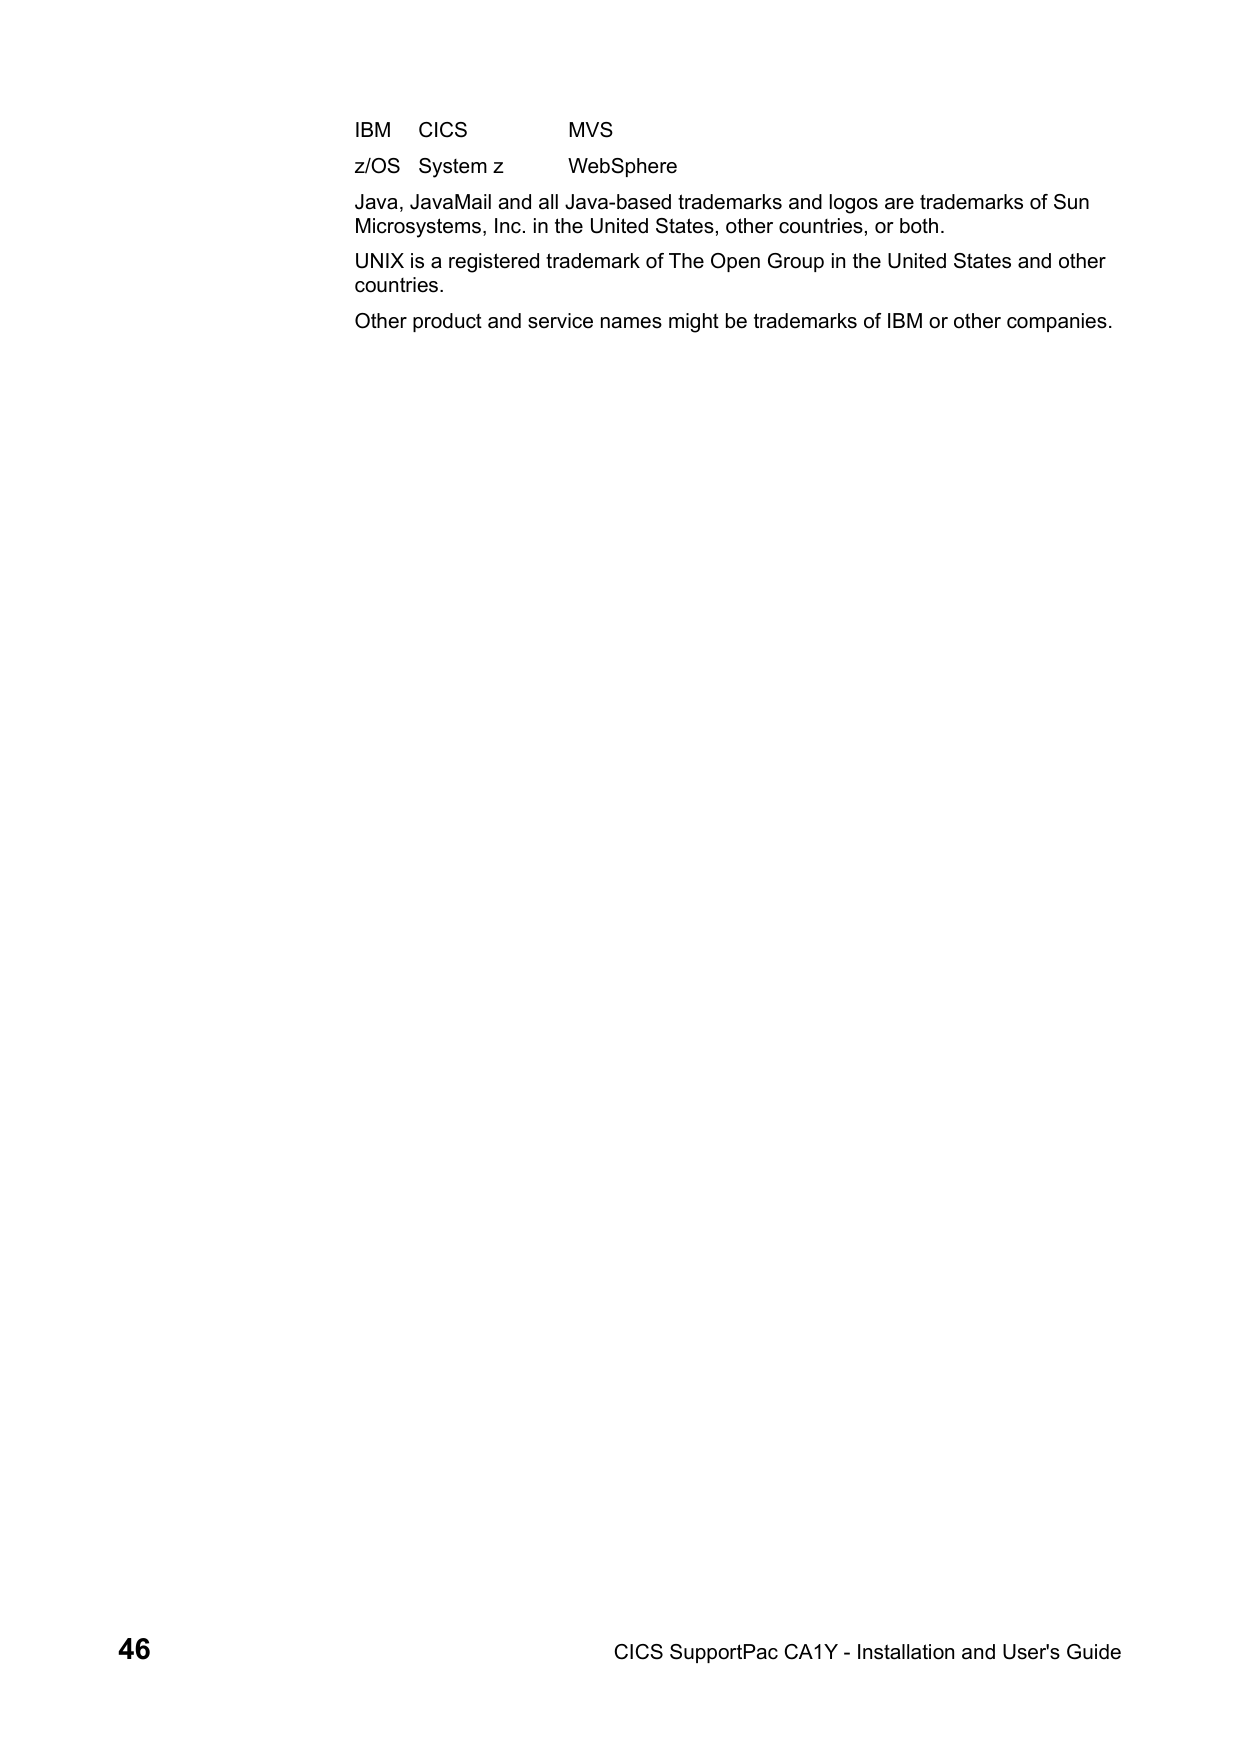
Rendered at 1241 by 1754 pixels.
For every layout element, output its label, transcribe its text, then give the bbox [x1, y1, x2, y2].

text z/OS System z WebSphere [354, 154, 1122, 178]
text UNIX is a registered trademark of The Open Group in the United States and other countries. [354, 249, 1122, 297]
text Other product and service names might be trademarks of IBM or other companies. [354, 309, 1122, 333]
text Java, JavaMail and all Java-based trademarks and logos are trademarks of Sun Microsystems, Inc. in the United States, other countries, or both. [354, 189, 1122, 237]
text IBM CICS MVS [354, 118, 1122, 142]
